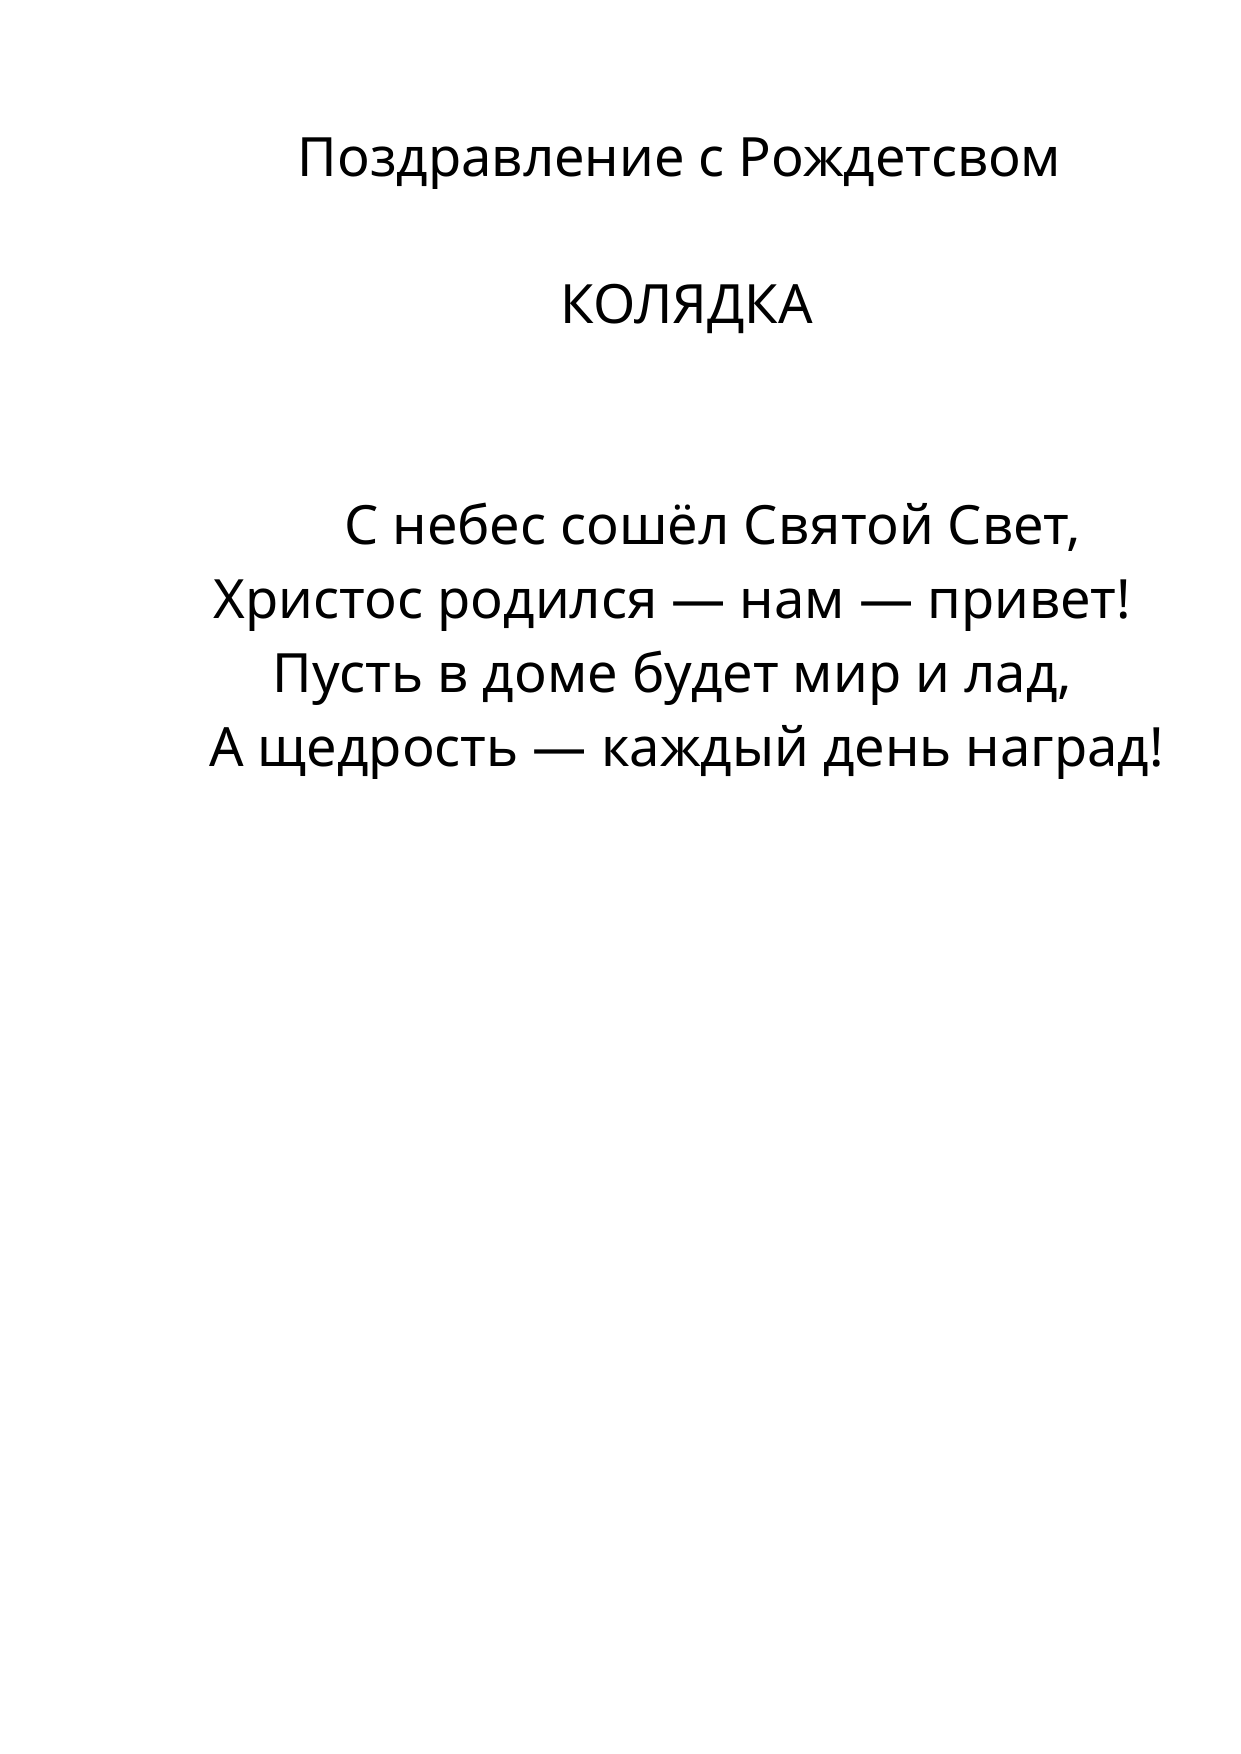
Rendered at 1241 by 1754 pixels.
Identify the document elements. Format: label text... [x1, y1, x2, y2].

text С небес сошёл Святой Свет, [118, 487, 1181, 561]
text Пусть в доме будет мир и лад, [118, 634, 1181, 708]
text Поздравление с Рождетсвом [118, 118, 1181, 192]
text А щедрость — каждый день наград! [118, 708, 1181, 782]
text Христос родился — нам — привет! [118, 561, 1181, 634]
text КОЛЯДКА [118, 266, 1181, 339]
